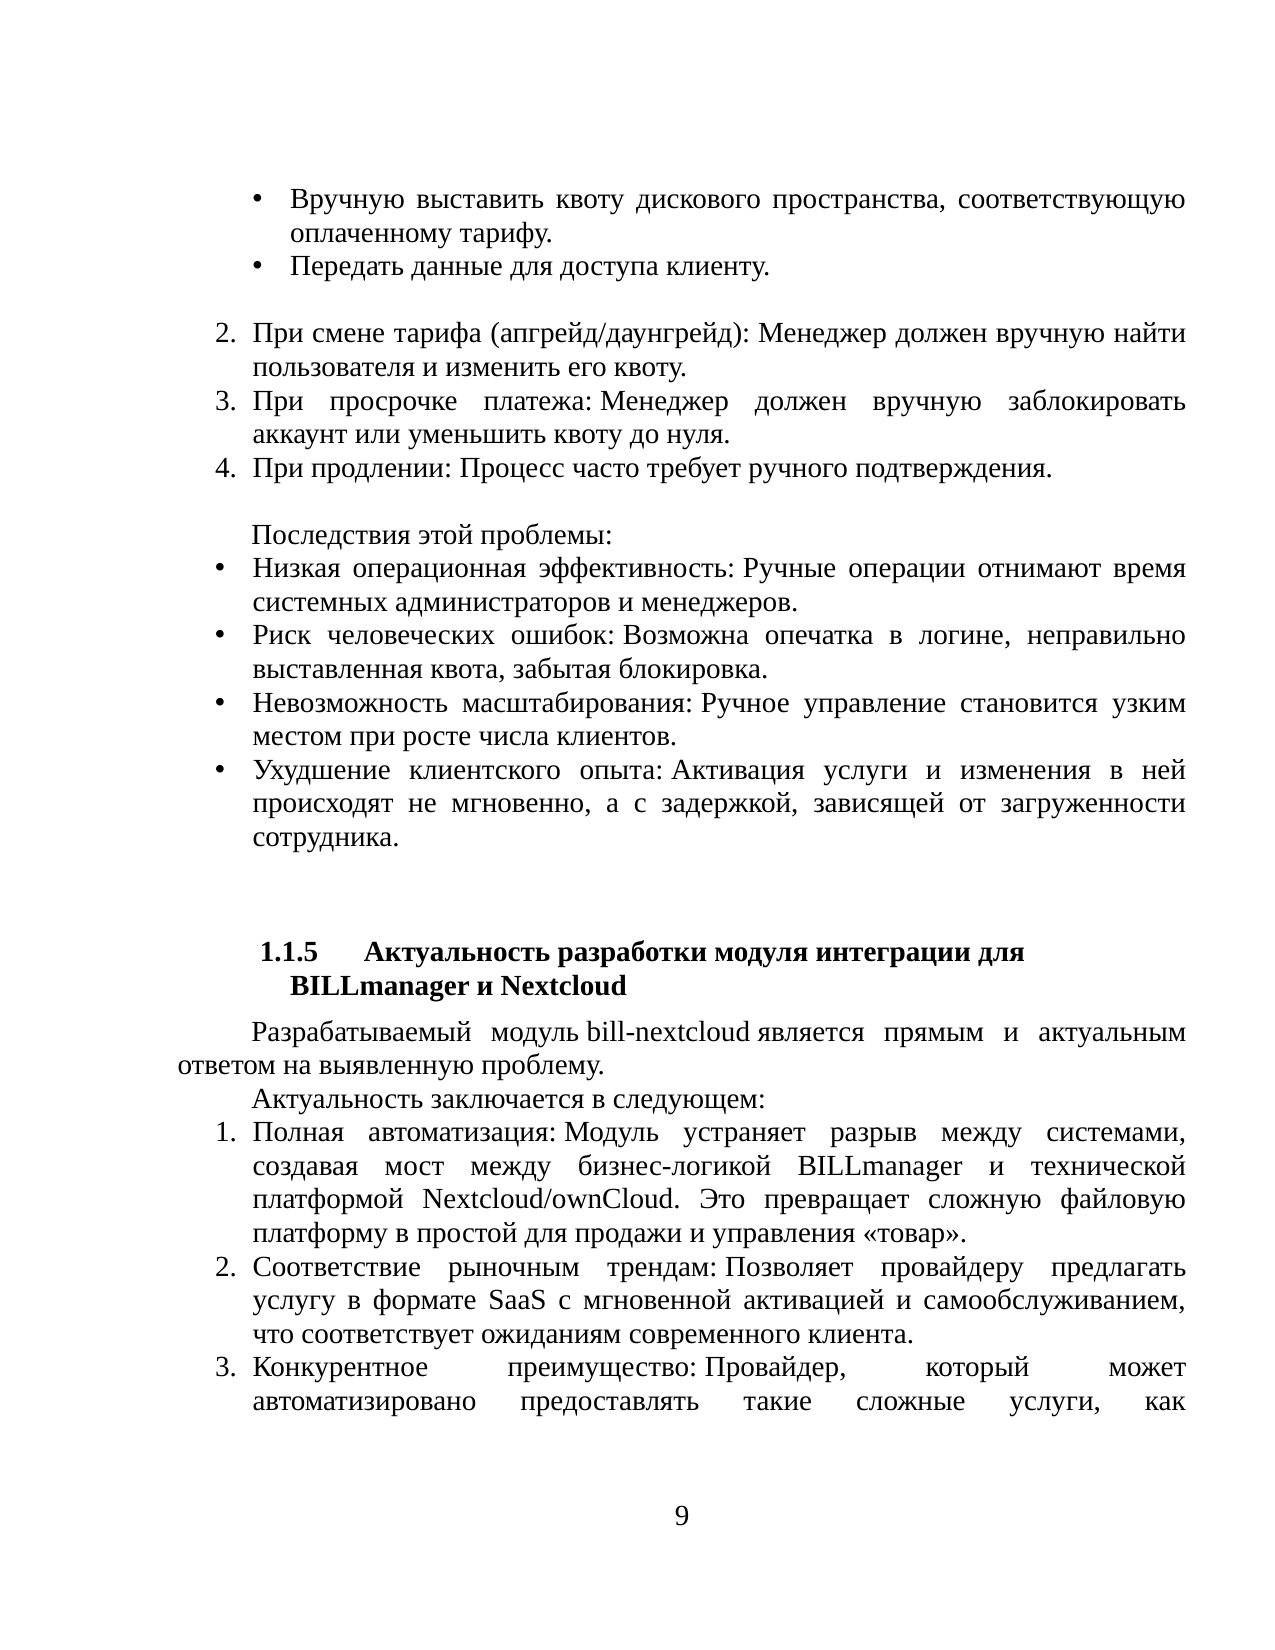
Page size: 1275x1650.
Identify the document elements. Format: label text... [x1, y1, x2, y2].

text Последствия этой проблемы: [177, 517, 1186, 550]
list При смене тарифа (апгрейд/даунгрейд): Менеджер должен вручную найти пользователя и изменить его квоту. [215, 316, 1186, 383]
list Риск человеческих ошибок: Возможна опечатка в логине, неправильно выставленная квота, забытая блокировка. [215, 617, 1186, 685]
text Разрабатываемый модуль bill-nextcloud является прямым и актуальным ответом на выявленную проблему. [177, 1014, 1186, 1081]
list Конкурентное преимущество: Провайдер, который может автоматизировано предоставлять такие сложные услуги, как [215, 1349, 1186, 1416]
list При просрочке платежа: Менеджер должен вручную заблокировать аккаунт или уменьшить квоту до нуля. [215, 383, 1186, 450]
subtitle Актуальность разработки модуля интеграции для BILLmanager и Nextcloud [252, 934, 1186, 1001]
list Вручную выставить квоту дискового пространства, соответствующую оплаченному тарифу. [252, 181, 1186, 248]
list При продлении: Процесс часто требует ручного подтверждения. [215, 450, 1186, 483]
list Ухудшение клиентского опыта: Активация услуги и изменения в ней происходят не мгновенно, а с задержкой, зависящей от загруженности сотрудника. [215, 752, 1186, 853]
text Актуальность заключается в следующем: [177, 1081, 1186, 1114]
list Невозможность масштабирования: Ручное управление становится узким местом при росте числа клиентов. [215, 685, 1186, 752]
list Полная автоматизация: Модуль устраняет разрыв между системами, создавая мост между бизнес-логикой BILLmanager и технической платформой Nextcloud/ownCloud. Это превращает сложную файловую платформу в простой для продажи и управления «товар». [215, 1114, 1186, 1249]
list Передать данные для доступа клиенту. [252, 248, 1186, 282]
list Низкая операционная эффективность: Ручные операции отнимают время системных администраторов и менеджеров. [215, 550, 1186, 617]
list Соответствие рыночным трендам: Позволяет провайдеру предлагать услугу в формате SaaS с мгновенной активацией и самообслуживанием, что соответствует ожиданиям современного клиента. [215, 1249, 1186, 1349]
